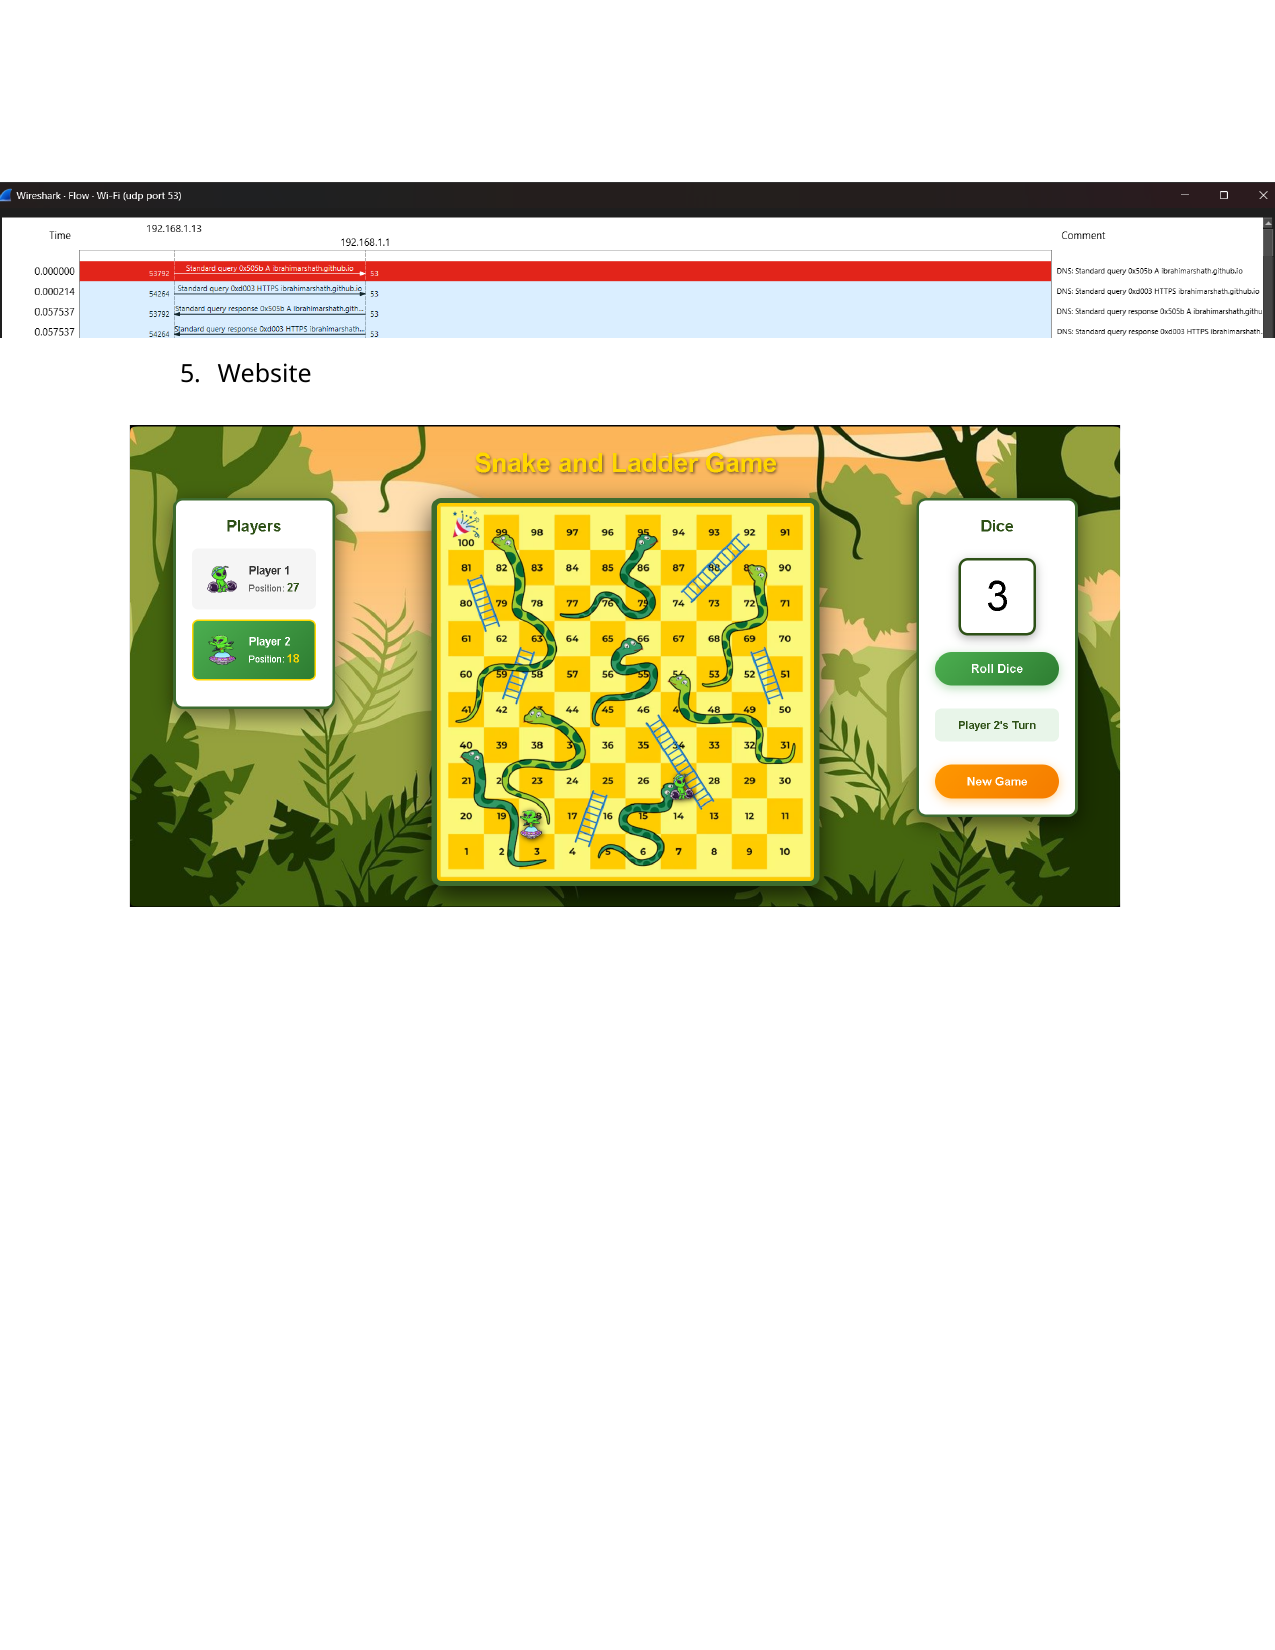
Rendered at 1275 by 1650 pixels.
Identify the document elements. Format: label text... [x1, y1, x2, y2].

picture [0, 182, 1275, 338]
list Website [180, 338, 1133, 390]
picture [129, 425, 1121, 907]
list [180, 142, 1133, 182]
